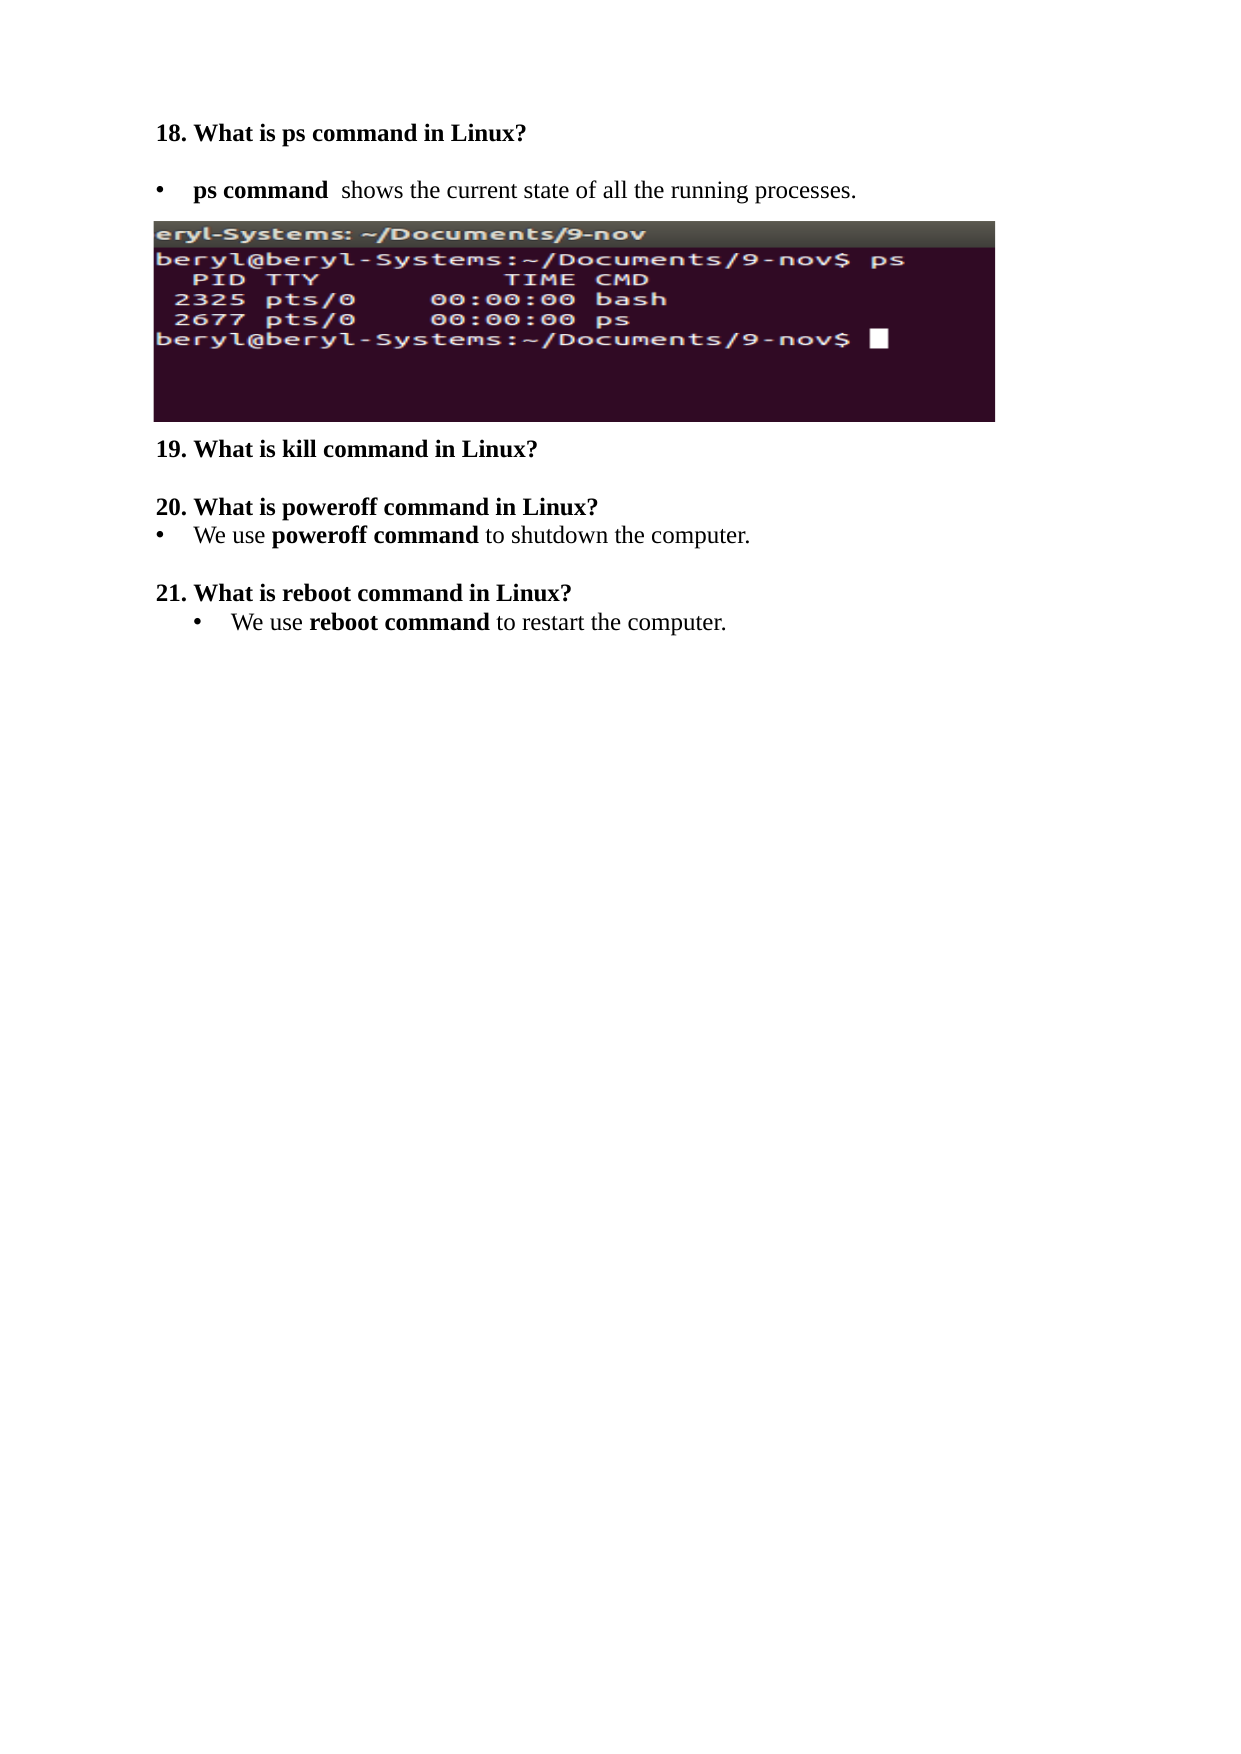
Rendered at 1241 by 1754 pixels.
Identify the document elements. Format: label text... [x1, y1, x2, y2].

list We use reboot command to restart the computer. [193, 607, 1122, 636]
list What is ps command in Linux? [156, 118, 1122, 147]
list What is kill command in Linux? [156, 434, 1122, 463]
list ps command shows the current state of all the running processes. [156, 176, 1122, 204]
list What is reboot command in Linux? [156, 578, 1122, 607]
list What is poweroff command in Linux? [156, 492, 1122, 521]
list We use poweroff command to shutdown the computer. [156, 521, 1122, 549]
